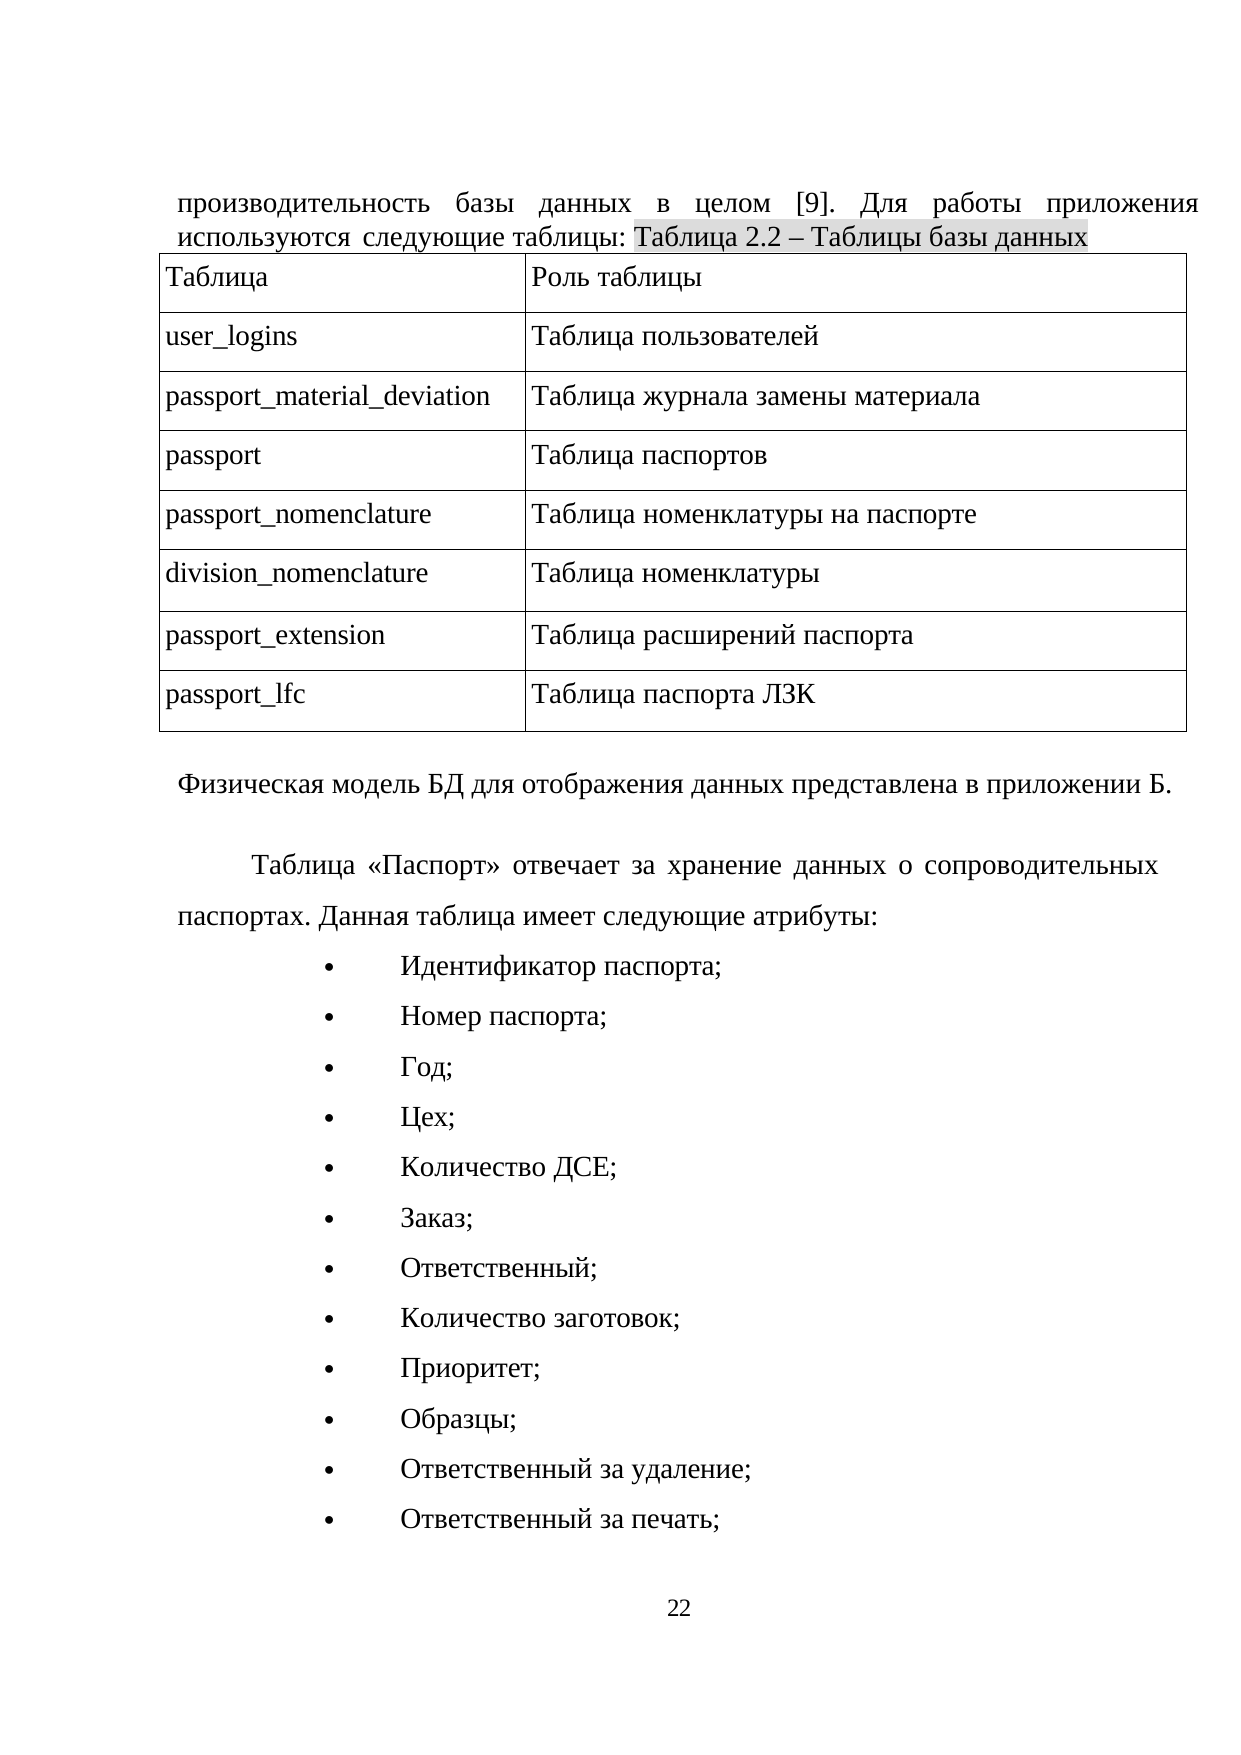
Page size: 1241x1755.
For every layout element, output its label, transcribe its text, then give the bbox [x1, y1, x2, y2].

table_cell user_logins [160, 313, 525, 371]
table_cell Таблица расширений паспорта [526, 612, 1186, 669]
text Физическая модель БД для отображения данных представлена в приложении Б. [177, 766, 1241, 799]
list Номер паспорта; [325, 998, 1241, 1032]
list Количество ДСЕ; [325, 1149, 1241, 1183]
list Ответственный за печать; [325, 1502, 1241, 1535]
table_cell division_nomenclature [160, 550, 525, 611]
text производительность базы данных в целом [9]. Для работы приложения используются следующие таблицы: Таблица 2.2 – Таблицы базы данных [177, 185, 1199, 252]
table_cell Таблица журнала замены материала [526, 372, 1186, 430]
list Ответственный за удаление; [325, 1451, 1241, 1485]
table_cell Таблица пользователей [526, 313, 1186, 371]
table_header Таблица [160, 254, 525, 312]
table_cell Таблица паспортов [526, 431, 1186, 489]
table_cell passport_extension [160, 612, 525, 669]
list Цех; [325, 1099, 1241, 1133]
table_cell passport_material_deviation [160, 372, 525, 430]
list Год; [325, 1049, 1241, 1082]
table_cell passport_lfc [160, 671, 525, 731]
table_cell Таблица паспорта ЛЗК [526, 671, 1186, 731]
table_cell passport_nomenclature [160, 491, 525, 549]
list Идентификатор паспорта; [325, 948, 1241, 982]
table_cell Таблица номенклатуры [526, 550, 1186, 611]
list Приоритет; [325, 1351, 1241, 1384]
list Количество заготовок; [325, 1300, 1241, 1334]
text Таблица «Паспорт» отвечает за хранение данных о сопроводительных паспортах. Данная таблица имеет следующие атрибуты: [177, 847, 1167, 931]
table_cell Таблица номенклатуры на паспорте [526, 491, 1186, 549]
table_header Роль таблицы [526, 254, 1186, 312]
table_cell passport [160, 431, 525, 489]
list Заказ; [325, 1200, 1241, 1233]
list Ответственный; [325, 1250, 1241, 1283]
list Образцы; [325, 1401, 1241, 1434]
